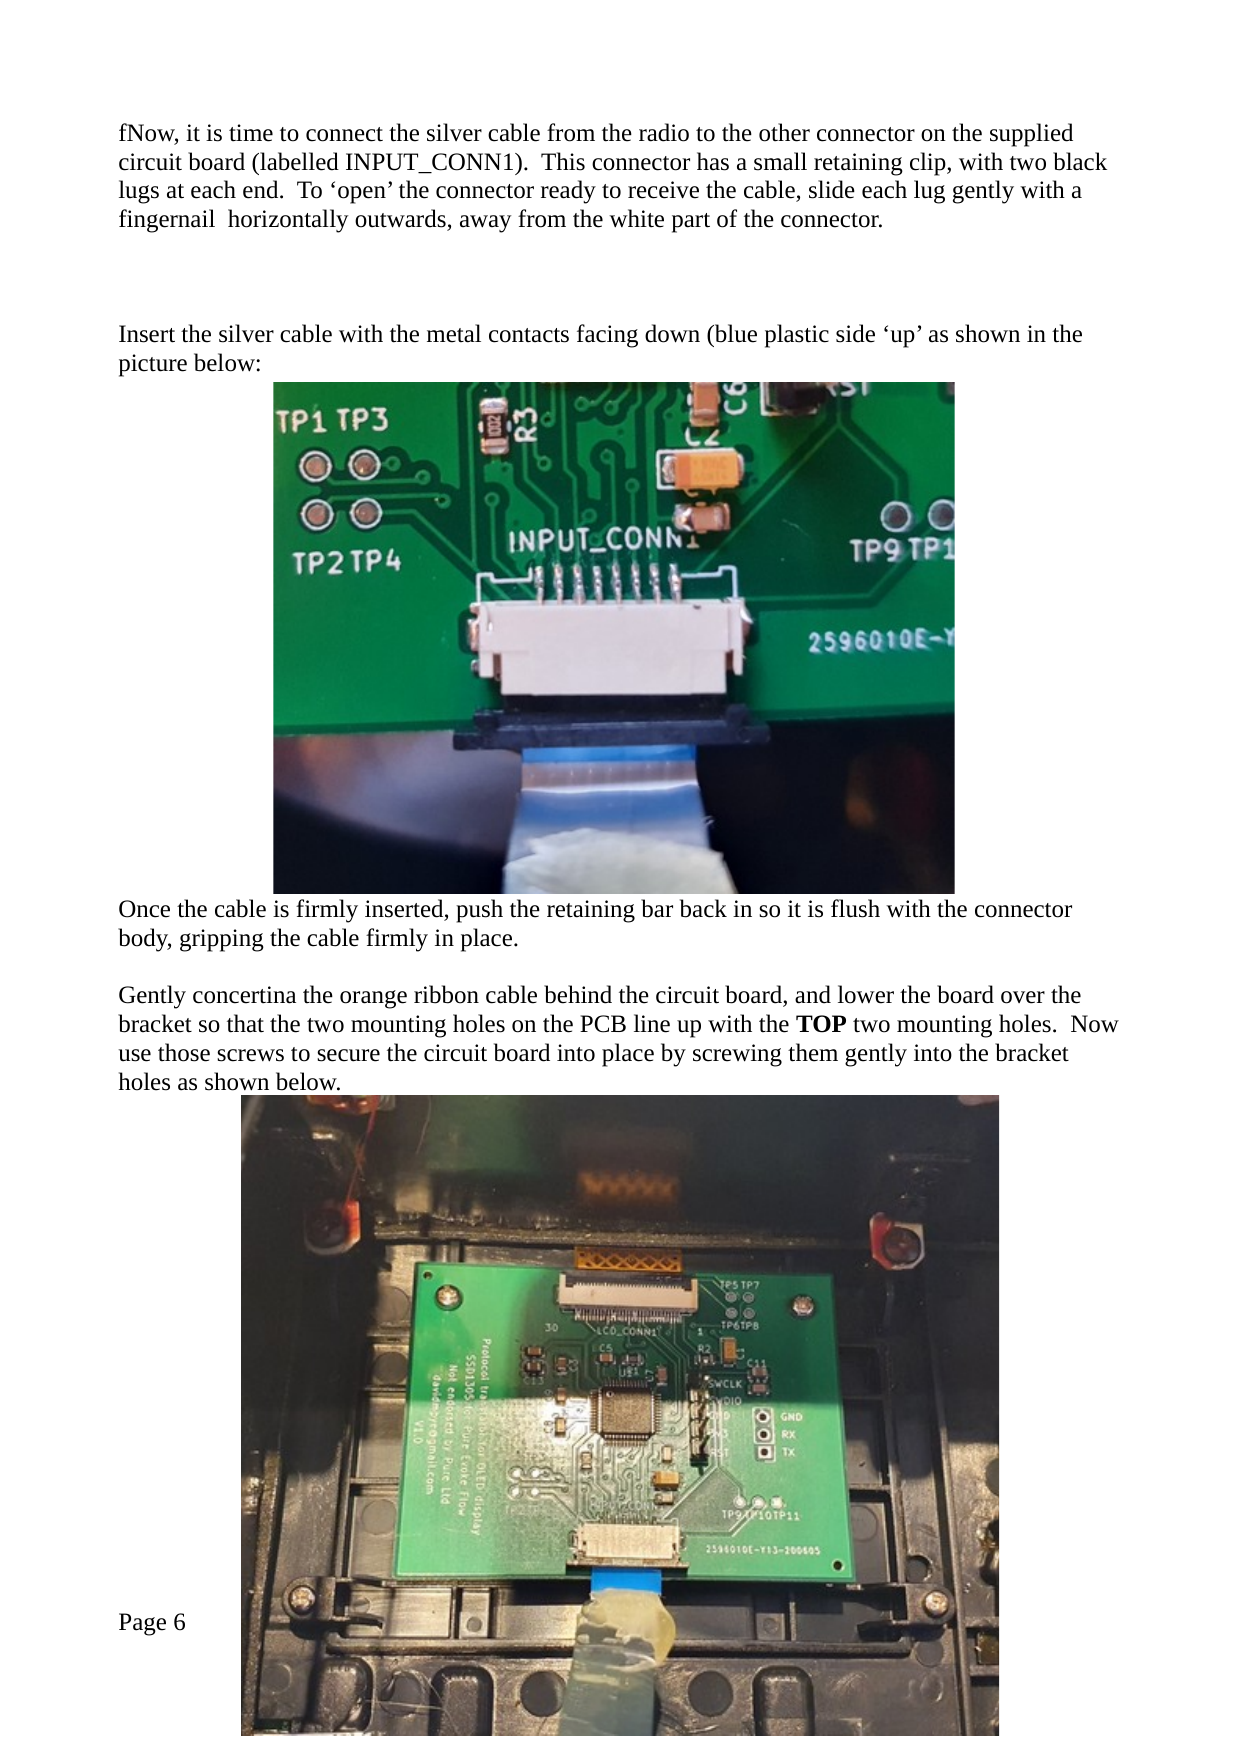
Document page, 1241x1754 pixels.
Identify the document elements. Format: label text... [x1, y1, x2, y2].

text Gently concertina the orange ribbon cable behind the circuit board, and lower the board over the bracket so that the two mounting holes on the PCB line up with the TOP two mounting holes. Now use those screws to secure the circuit board into place by screwing them gently into the bracket holes as shown below. [118, 981, 1122, 1096]
text Insert the silver cable with the metal contacts facing down (blue plastic side ‘up’ as shown in the picture below: [118, 319, 1122, 377]
text Once the cable is firmly inserted, push the retaining bar back in so it is flush with the connector body, gripping the cable firmly in place. [118, 894, 1122, 952]
picture [241, 1095, 1000, 1736]
text fNow, it is time to connect the silver cable from the radio to the other connector on the supplied circuit board (labelled INPUT_CONN1). This connector has a small retaining clip, with two black lugs at each end. To ‘open’ the connector ready to receive the cable, slide each lug gently with a fingernail horizontally outwards, away from the white part of the connector. [118, 118, 1122, 233]
picture [273, 382, 955, 894]
